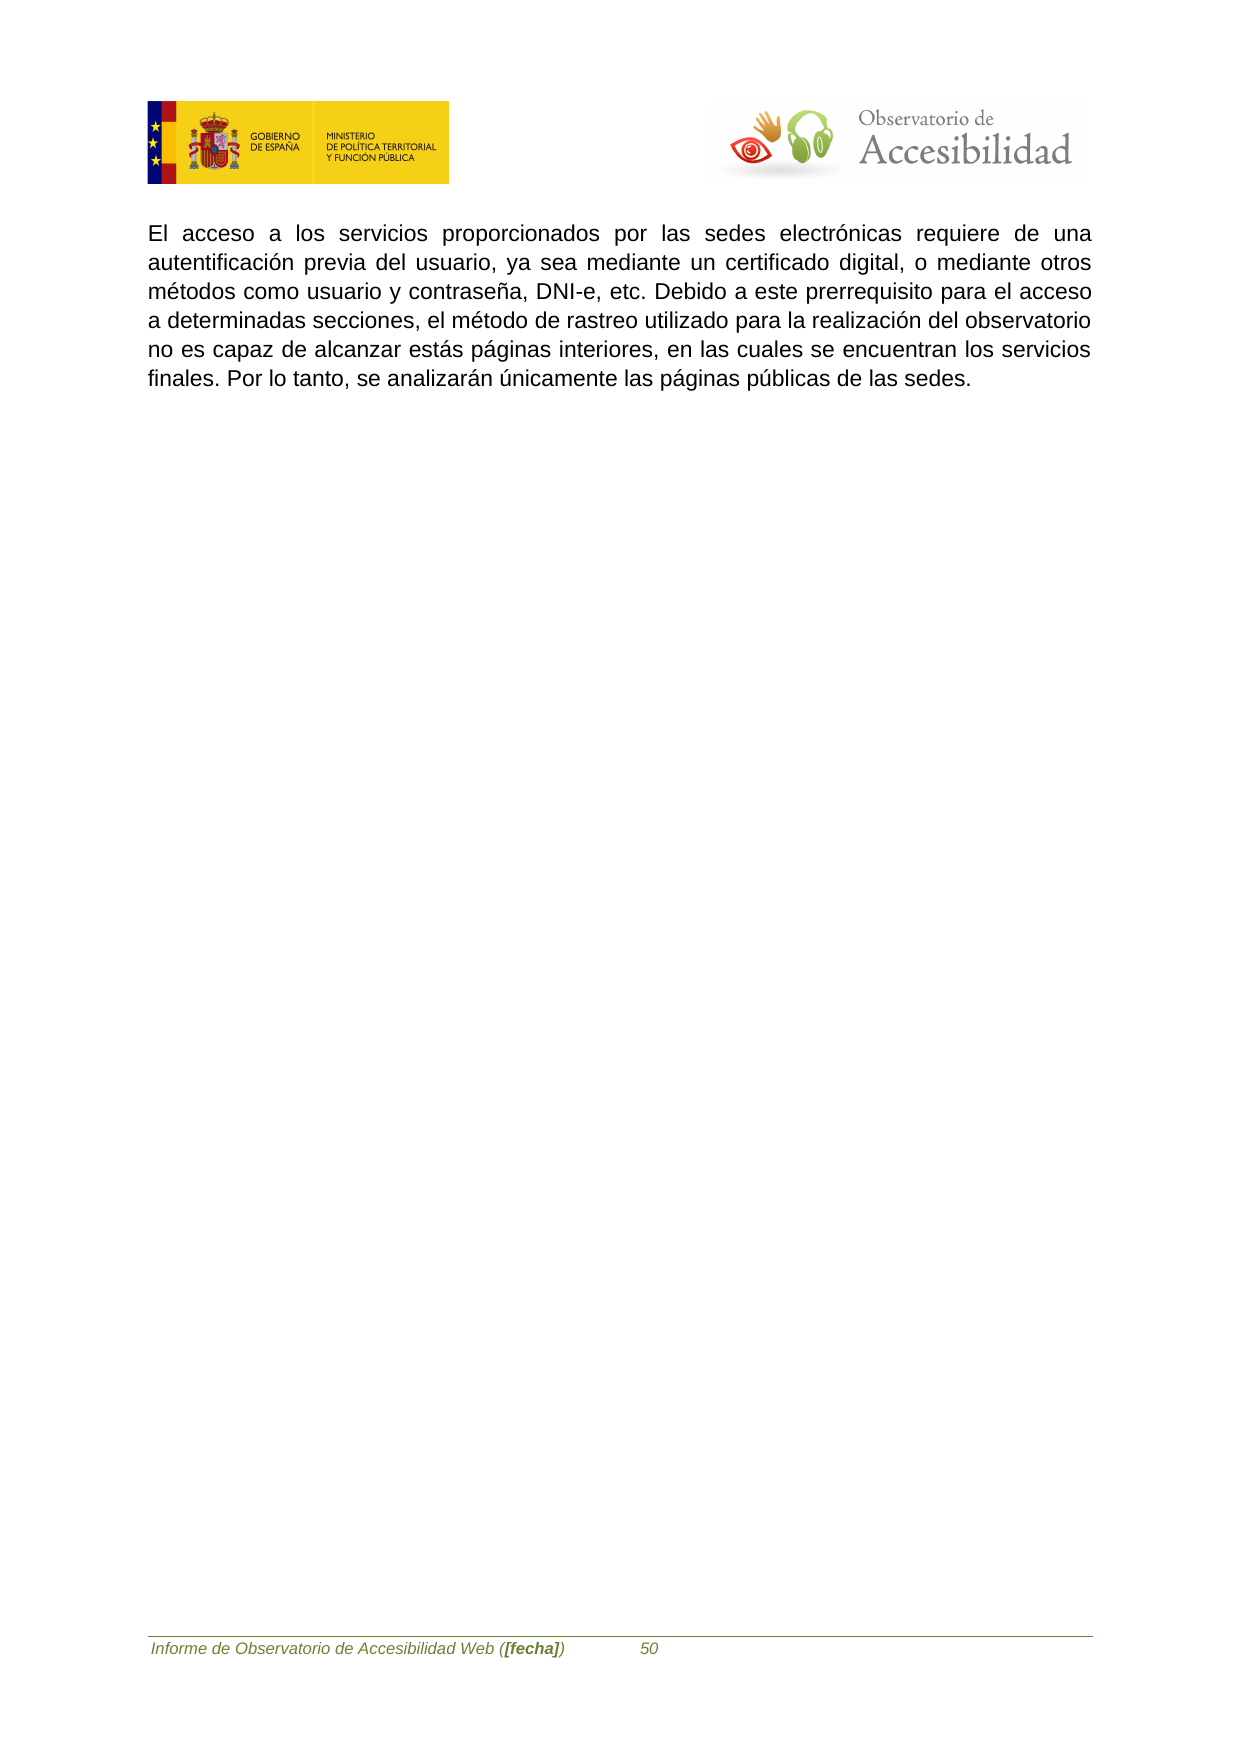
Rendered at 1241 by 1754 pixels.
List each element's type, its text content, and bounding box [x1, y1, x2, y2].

text El acceso a los servicios proporcionados por las sedes electrónicas requiere de una autentificación previa del usuario, ya sea mediante un certificado digital, o mediante otros métodos como usuario y contraseña, DNI-e, etc. Debido a este prerrequisito para el acceso a determinadas secciones, el método de rastreo utilizado para la realización del observatorio no es capaz de alcanzar estás páginas interiores, en las cuales se encuentran los servicios finales. Por lo tanto, se analizarán únicamente las páginas públicas de las sedes. [148, 220, 1092, 391]
picture [147, 101, 450, 184]
picture [710, 101, 1086, 184]
